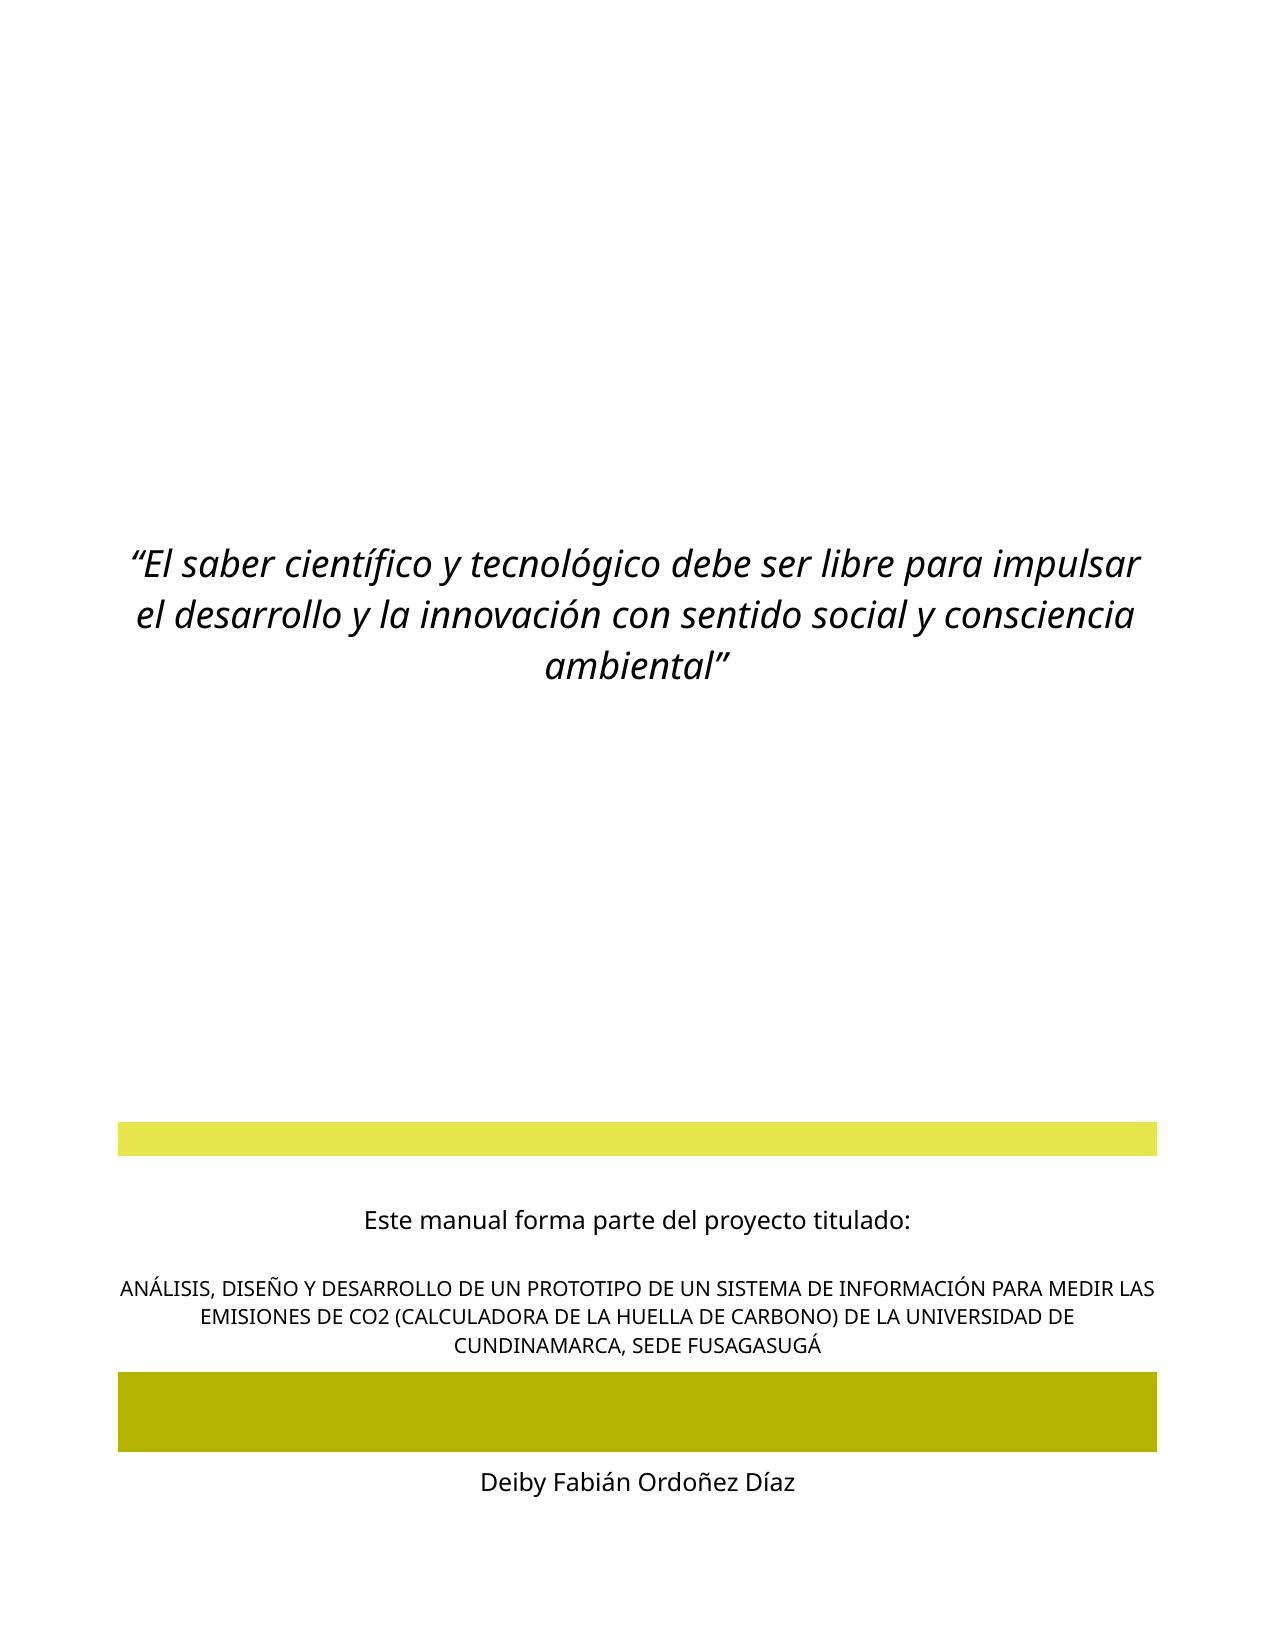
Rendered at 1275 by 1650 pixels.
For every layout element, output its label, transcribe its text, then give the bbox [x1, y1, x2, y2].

text “El saber científico y tecnológico debe ser libre para impulsar el desarrollo y la innovación con sentido social y consciencia ambiental” [118, 537, 1157, 690]
text Deiby Fabián Ordoñez Díaz [118, 1465, 1157, 1499]
subtitle ANÁLISIS, DISEÑO Y DESARROLLO DE UN PROTOTIPO DE UN SISTEMA DE INFORMACIÓN PARA MEDIR LAS EMISIONES DE CO2 (CALCULADORA DE LA HUELLA DE CARBONO) DE LA UNIVERSIDAD DE CUNDINAMARCA, SEDE FUSAGASUGÁ [118, 1274, 1157, 1359]
text Este manual forma parte del proyecto titulado: [118, 1202, 1157, 1237]
